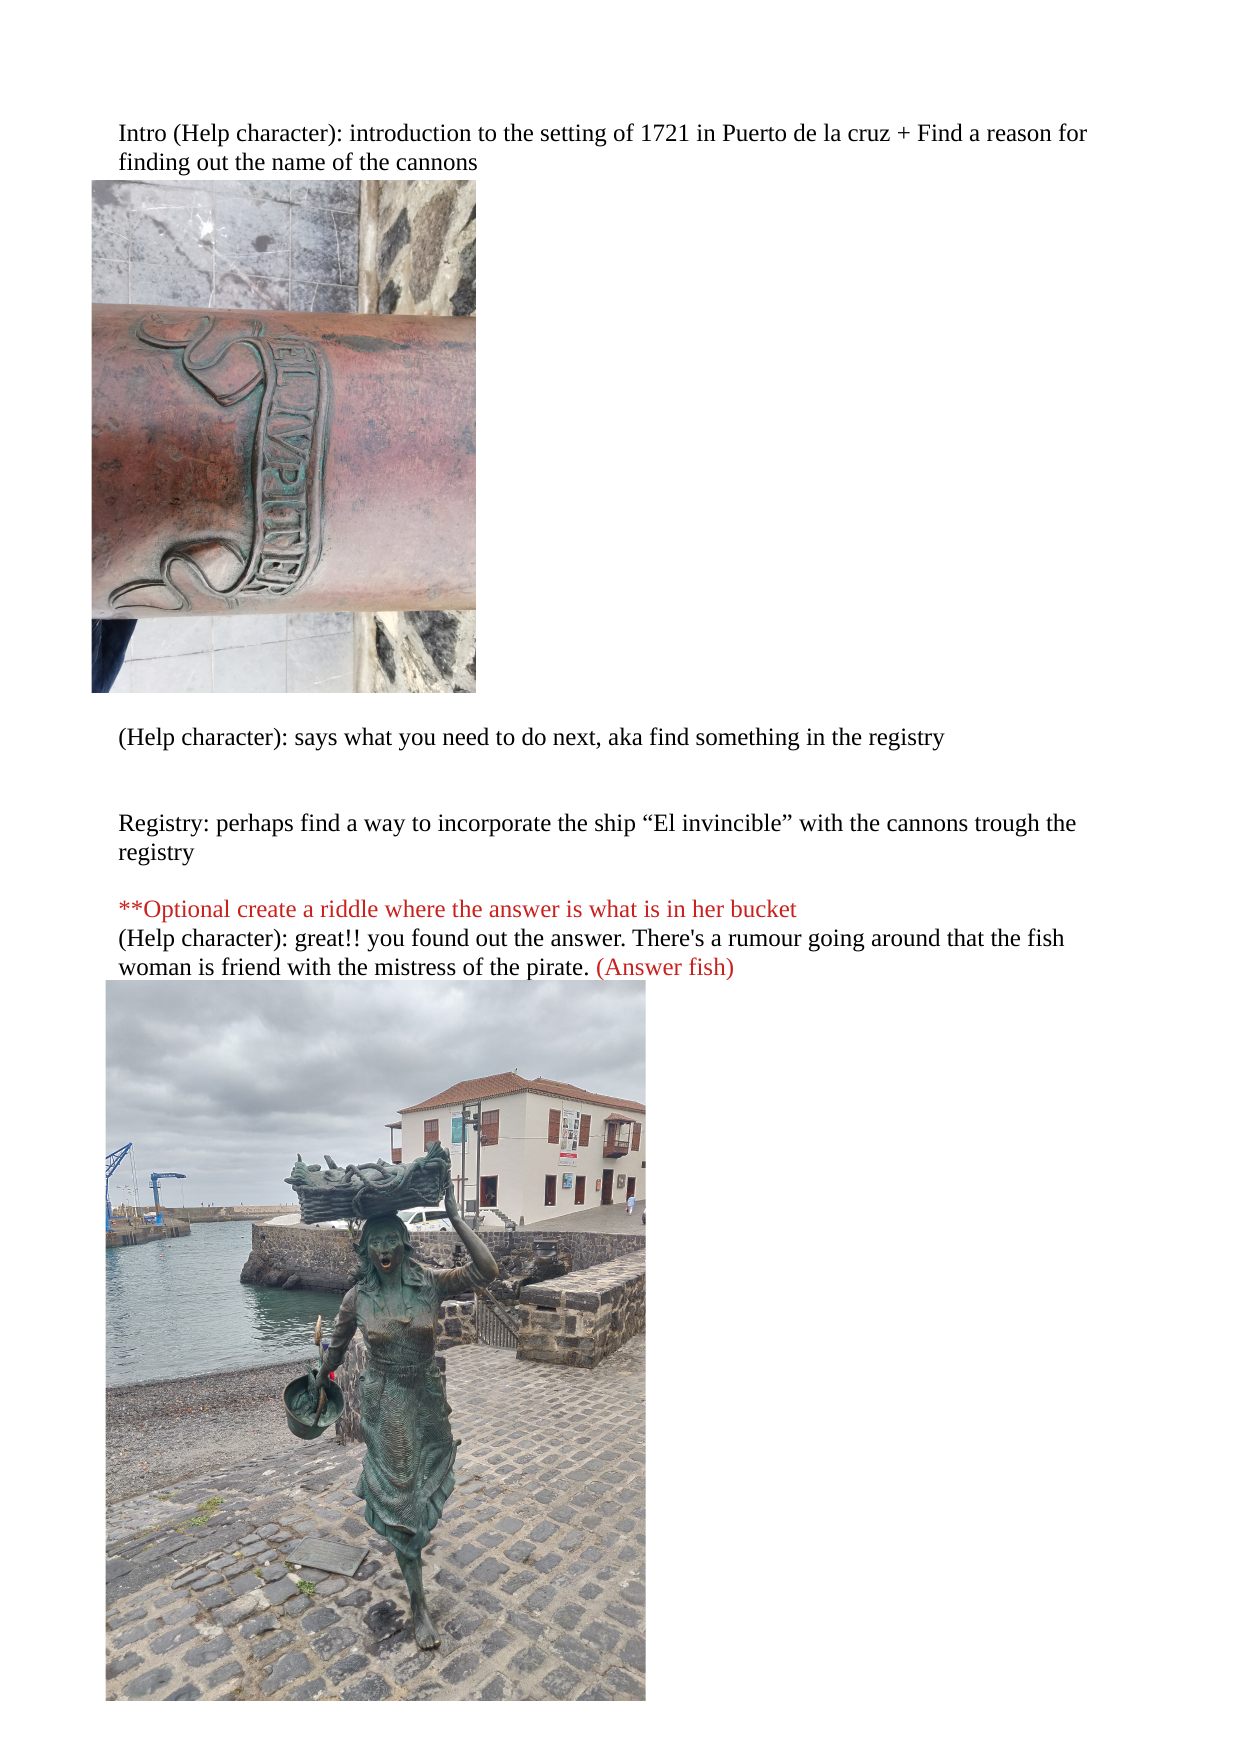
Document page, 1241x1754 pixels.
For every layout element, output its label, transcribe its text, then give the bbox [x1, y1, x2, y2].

text **Optional create a riddle where the answer is what is in her bucket [118, 894, 1122, 923]
text Intro (Help character): introduction to the setting of 1721 in Puerto de la cruz + Find a reason for finding out the name of the cannons [118, 118, 1122, 176]
text (Help character): great!! you found out the answer. There's a rumour going around that the fish woman is friend with the mistress of the pirate. (Answer fish) [118, 923, 1122, 981]
text (Help character): says what you need to do next, aka find something in the registry [118, 722, 1122, 751]
text Registry: perhaps find a way to incorporate the ship “El invincible” with the cannons trough the registry [118, 808, 1122, 866]
picture [91, 180, 476, 693]
picture [105, 980, 646, 1701]
